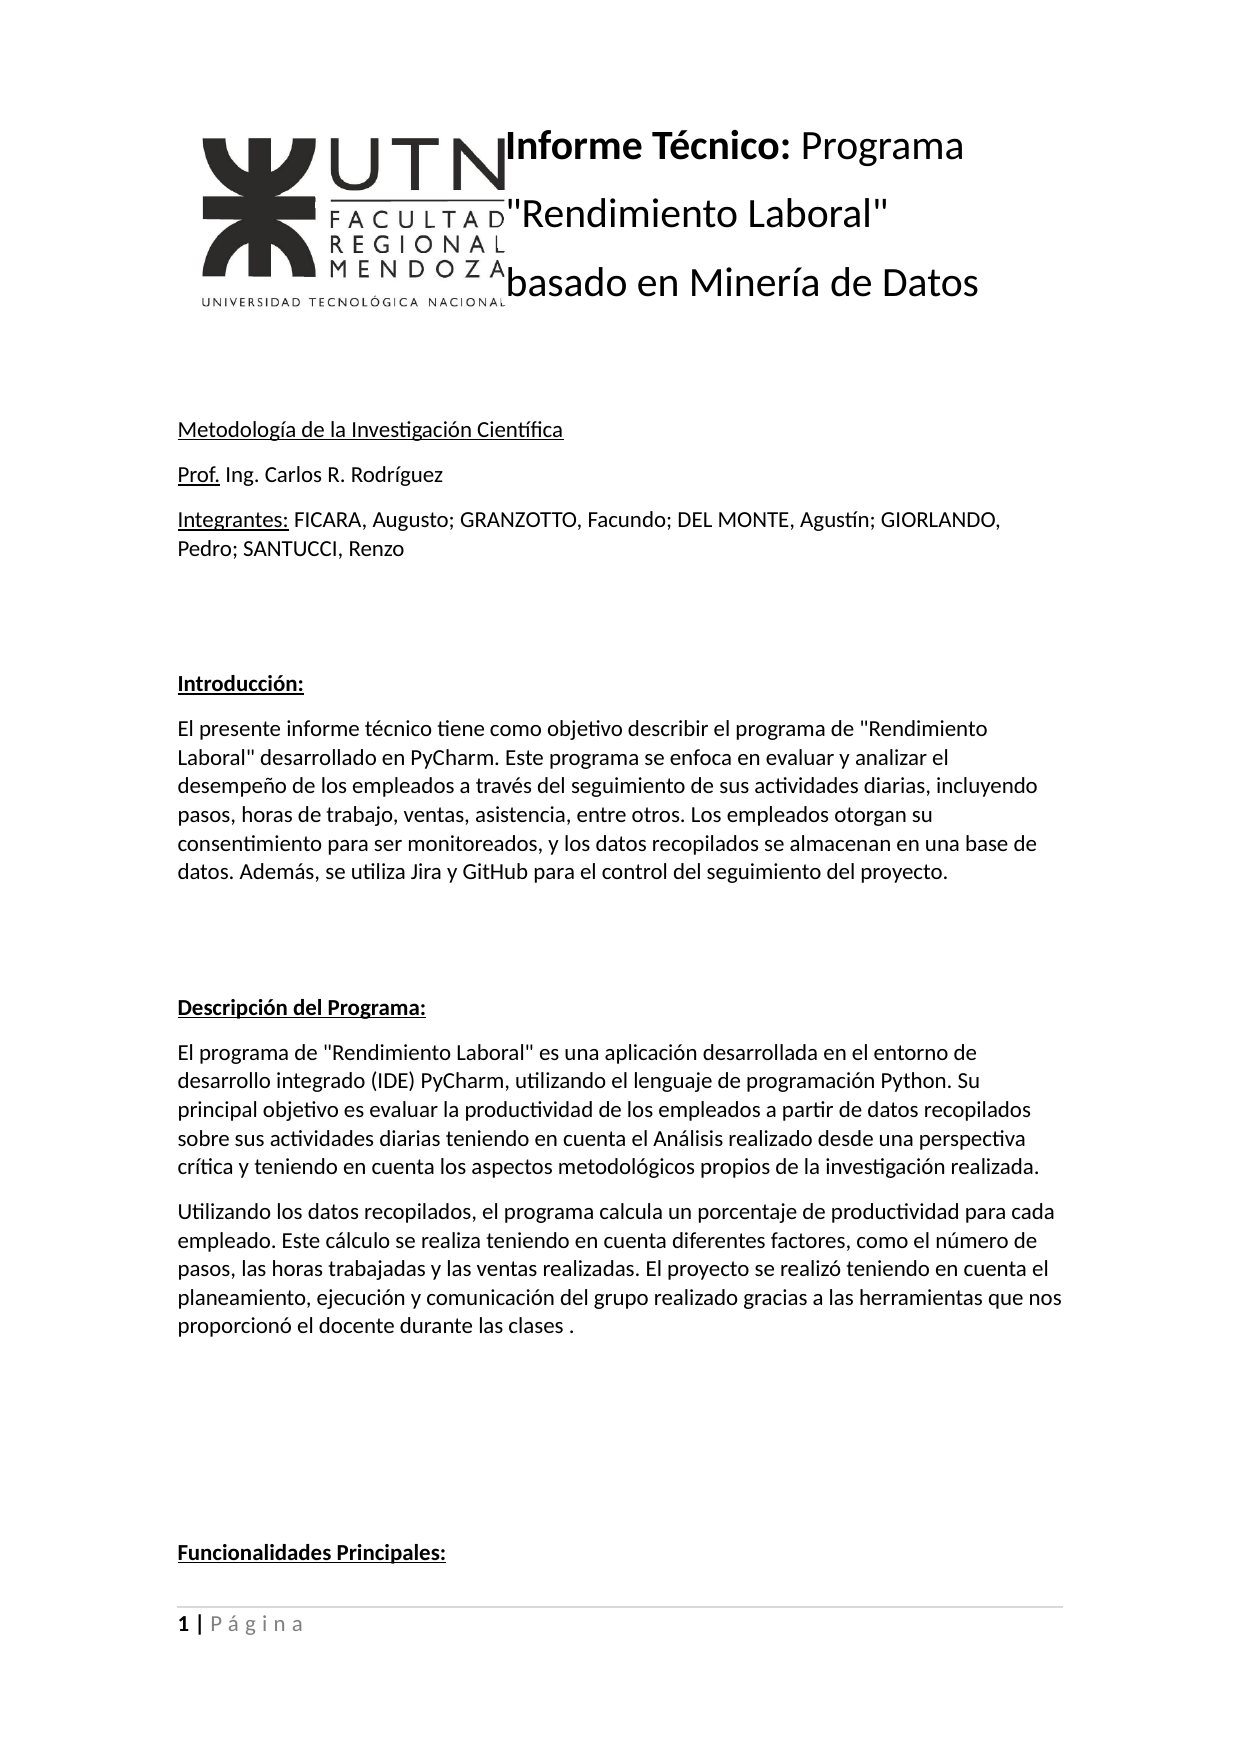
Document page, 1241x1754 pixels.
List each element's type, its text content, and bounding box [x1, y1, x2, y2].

text El presente informe técnico tiene como objetivo describir el programa de "Rendimiento Laboral" desarrollado en PyCharm. Este programa se enfoca en evaluar y analizar el desempeño de los empleados a través del seguimiento de sus actividades diarias, incluyendo pasos, horas de trabajo, ventas, asistencia, entre otros. Los empleados otorgan su consentimiento para ser monitoreados, y los datos recopilados se almacenan en una base de datos. Además, se utiliza Jira y GitHub para el control del seguimiento del proyecto. [177, 714, 1063, 885]
text "Rendimiento Laboral" [285, 187, 1063, 238]
text basado en Minería de Datos [313, 256, 1063, 307]
text Prof. Ing. Carlos R. Rodríguez [177, 460, 1063, 488]
text Informe Técnico: Programa [177, 119, 1063, 170]
text Integrantes: FICARA, Augusto; GRANZOTTO, Facundo; DEL MONTE, Agustín; GIORLANDO, Pedro; SANTUCCI, Renzo [177, 505, 1063, 562]
text [177, 256, 372, 307]
text El programa de "Rendimiento Laboral" es una aplicación desarrollada en el entorno de desarrollo integrado (IDE) PyCharm, utilizando el lenguaje de programación Python. Su principal objetivo es evaluar la productividad de los empleados a partir de datos recopilados sobre sus actividades diarias teniendo en cuenta el Análisis realizado desde una perspectiva crítica y teniendo en cuenta los aspectos metodológicos propios de la investigación realizada. [177, 1038, 1063, 1180]
text Metodología de la Investigación Científica [177, 415, 1063, 443]
text Introducción: [177, 669, 1063, 697]
text Descripción del Programa: [177, 993, 1063, 1021]
text Funcionalidades Principales: [177, 1538, 1063, 1566]
text [177, 187, 233, 238]
text Utilizando los datos recopilados, el programa calcula un porcentaje de productividad para cada empleado. Este cálculo se realiza teniendo en cuenta diferentes factores, como el número de pasos, las horas trabajadas y las ventas realizadas. El proyecto se realizó teniendo en cuenta el planeamiento, ejecución y comunicación del grupo realizado gracias a las herramientas que nos proporcionó el docente durante las clases . [177, 1197, 1063, 1339]
